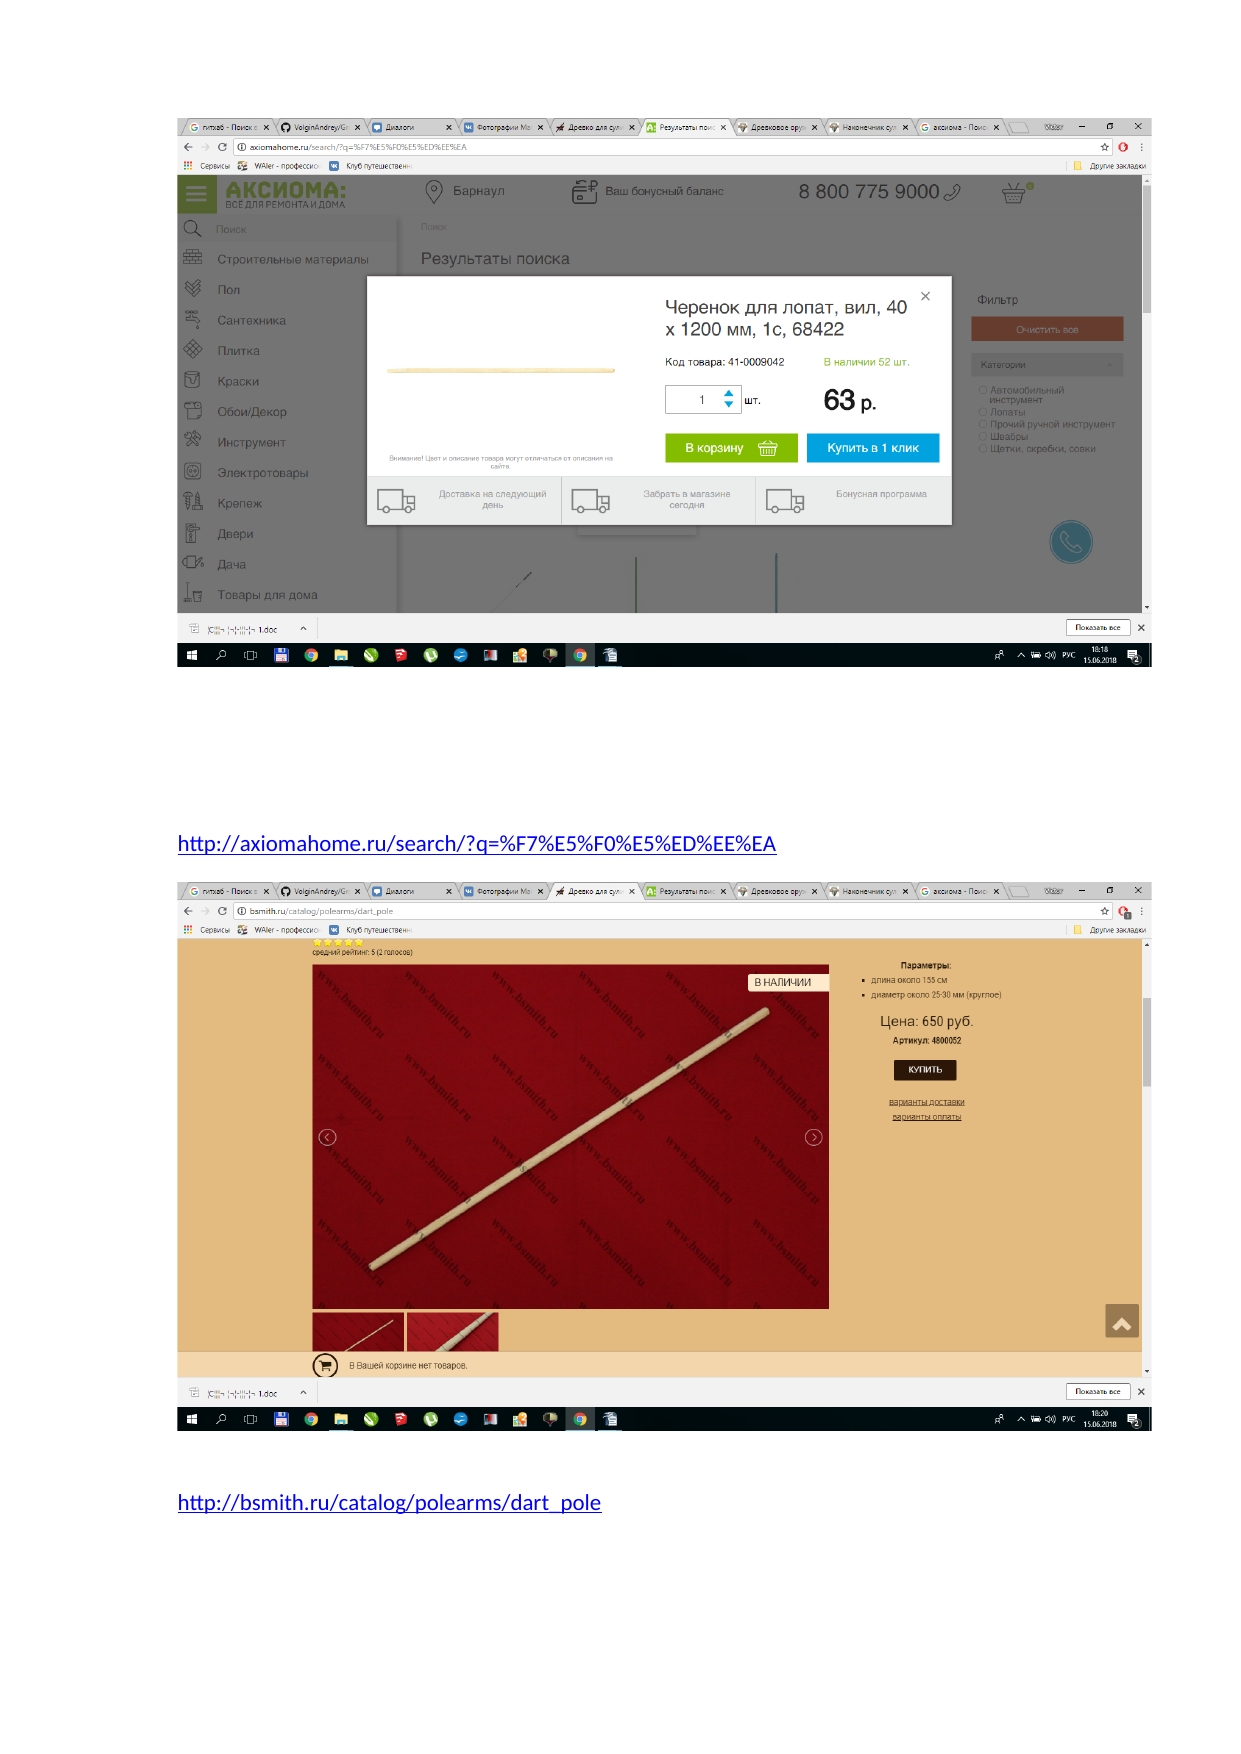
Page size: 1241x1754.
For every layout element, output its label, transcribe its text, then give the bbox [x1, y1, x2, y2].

picture [177, 882, 1152, 1431]
picture [177, 118, 1152, 667]
text http://bsmith.ru/catalog/polearms/dart_pole [177, 1488, 1152, 1516]
text http://axiomahome.ru/search/?q=%F7%E5%F0%E5%ED%EE%EA [177, 829, 1152, 857]
